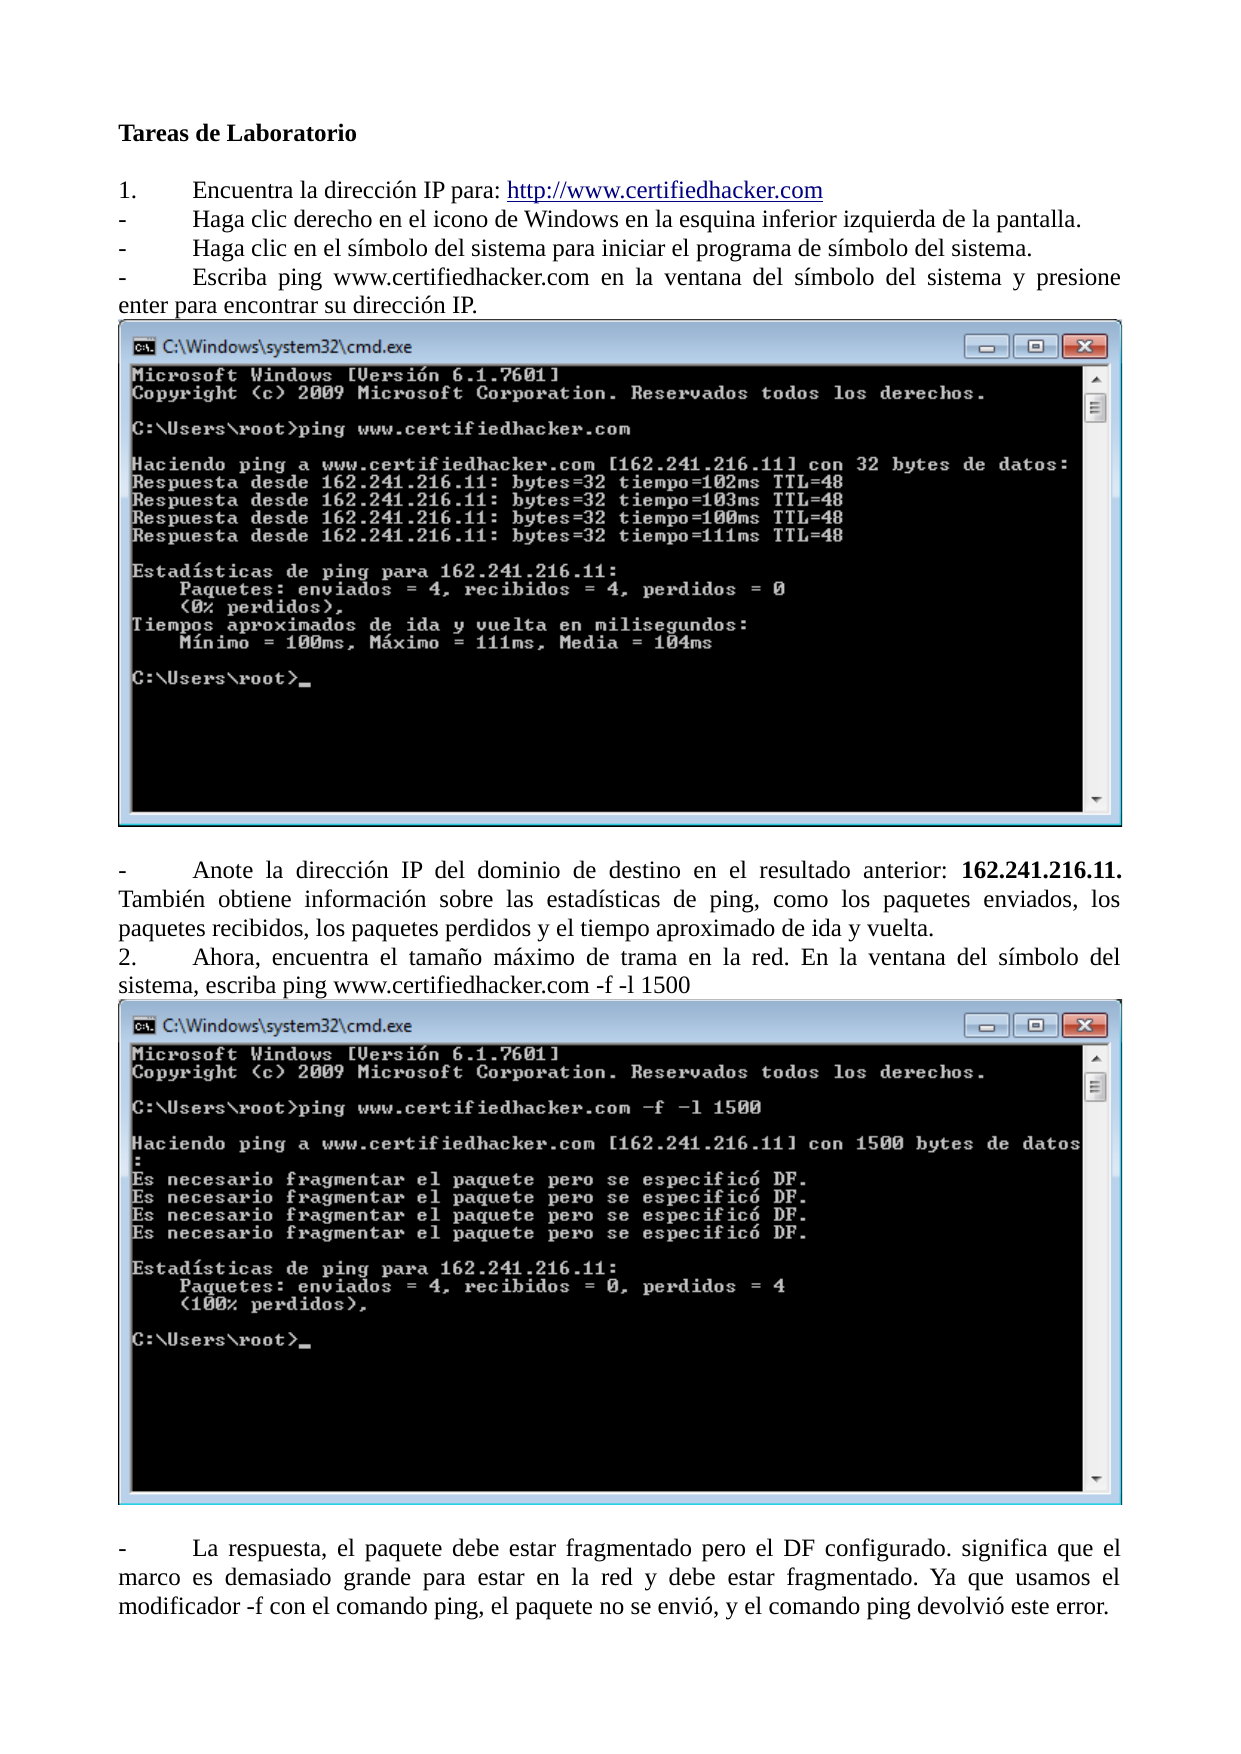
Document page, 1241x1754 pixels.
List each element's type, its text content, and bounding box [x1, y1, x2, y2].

text - Haga clic en el símbolo del sistema para iniciar el programa de símbolo del sistema. [118, 233, 1122, 262]
picture [118, 319, 1123, 827]
text - Escriba ping www.certifiedhacker.com en la ventana del símbolo del sistema y presione enter para encontrar su dirección IP. [118, 262, 1122, 319]
text - Haga clic derecho en el icono de Windows en la esquina inferior izquierda de la pantalla. [118, 204, 1122, 233]
text Tareas de Laboratorio [118, 118, 1122, 147]
text 2. Ahora, encuentra el tamaño máximo de trama en la red. En la ventana del símbolo del sistema, escriba ping www.certifiedhacker.com -f -l 1500 [118, 942, 1122, 999]
text 1. Encuentra la dirección IP para: http://www.certifiedhacker.com [118, 176, 1122, 204]
text - Anote la dirección IP del dominio de destino en el resultado anterior: 162.241.216.11. También obtiene información sobre las estadísticas de ping, como los paquetes enviados, los paquetes recibidos, los paquetes perdidos y el tiempo aproximado de ida y vuelta. [118, 855, 1122, 942]
picture [118, 999, 1123, 1505]
text - La respuesta, el paquete debe estar fragmentado pero el DF configurado. significa que el marco es demasiado grande para estar en la red y debe estar fragmentado. Ya que usamos el modificador -f con el comando ping, el paquete no se envió, y el comando ping devolvió este error. [118, 1533, 1122, 1620]
